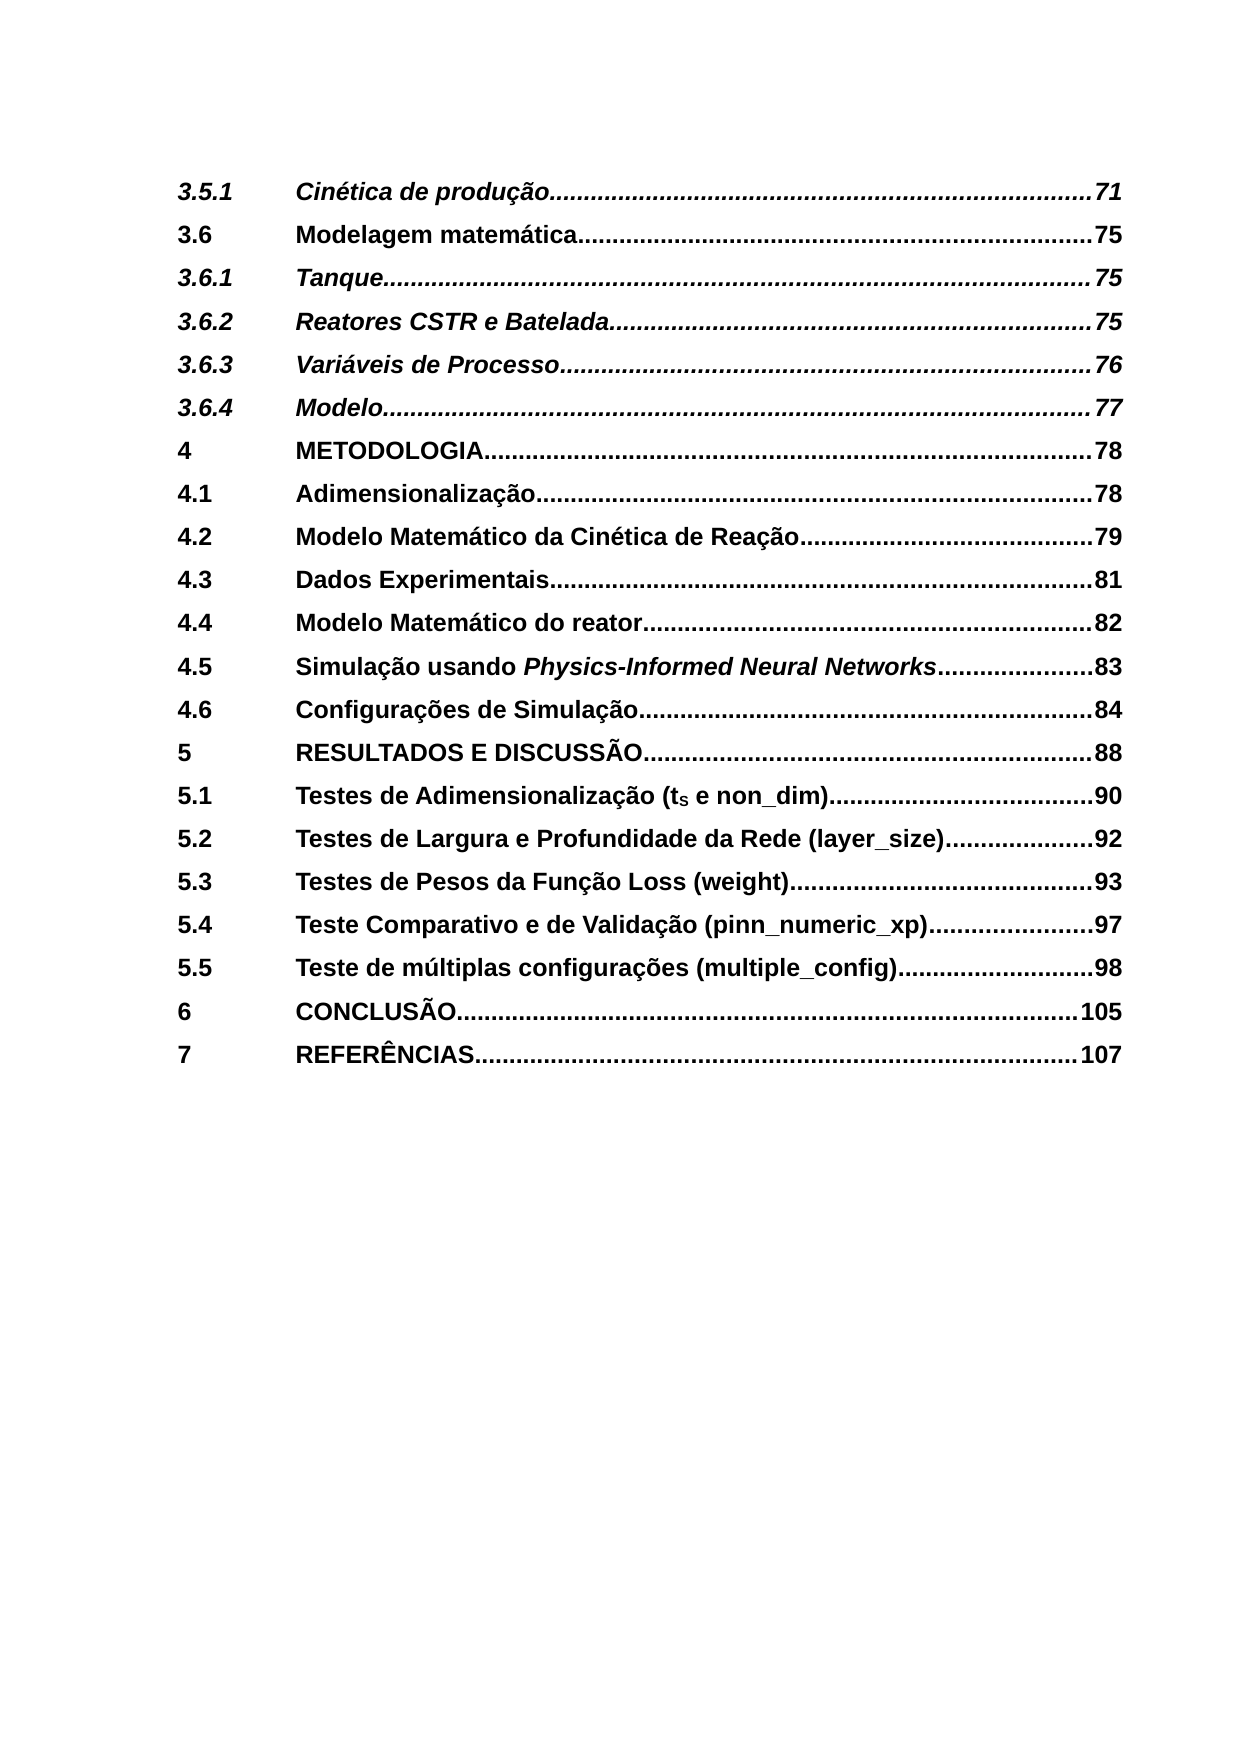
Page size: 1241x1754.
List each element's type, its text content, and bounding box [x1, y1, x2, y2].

text 5.4 Teste Comparativo e de Validação (pinn_numeric_xp) 97 [177, 910, 1122, 939]
text 5.2 Testes de Largura e Profundidade da Rede (layer_size) 92 [177, 824, 1122, 853]
text 4.6 Configurações de Simulação 84 [177, 695, 1122, 723]
text 5.1 Testes de Adimensionalização (tS e non_dim) 90 [177, 781, 1122, 810]
text 4.2 Modelo Matemático da Cinética de Reação 79 [177, 522, 1122, 551]
text 5.3 Testes de Pesos da Função Loss (weight) 93 [177, 867, 1122, 896]
text 5 Resultados e Discussão 88 [177, 738, 1122, 767]
text 3.6.3 Variáveis de Processo 76 [177, 350, 1122, 378]
text 3.6.4 Modelo 77 [177, 393, 1122, 422]
text 3.6.1 Tanque 75 [177, 263, 1122, 292]
text 4.5 Simulação usando Physics-Informed Neural Networks 83 [177, 652, 1122, 680]
text 4.3 Dados Experimentais 81 [177, 565, 1122, 594]
text 5.5 Teste de múltiplas configurações (multiple_config) 98 [177, 953, 1122, 982]
text 6 Conclusão 105 [177, 997, 1122, 1025]
text 3.6 Modelagem matemática 75 [177, 220, 1122, 249]
text 3.5.1 Cinética de produção 71 [177, 177, 1122, 206]
text 7 Referências 107 [177, 1040, 1122, 1068]
text 4.4 Modelo Matemático do reator 82 [177, 608, 1122, 637]
text 4.1 Adimensionalização 78 [177, 479, 1122, 508]
text 3.6.2 Reatores CSTR e Batelada 75 [177, 307, 1122, 335]
text 4 Metodologia 78 [177, 436, 1122, 465]
